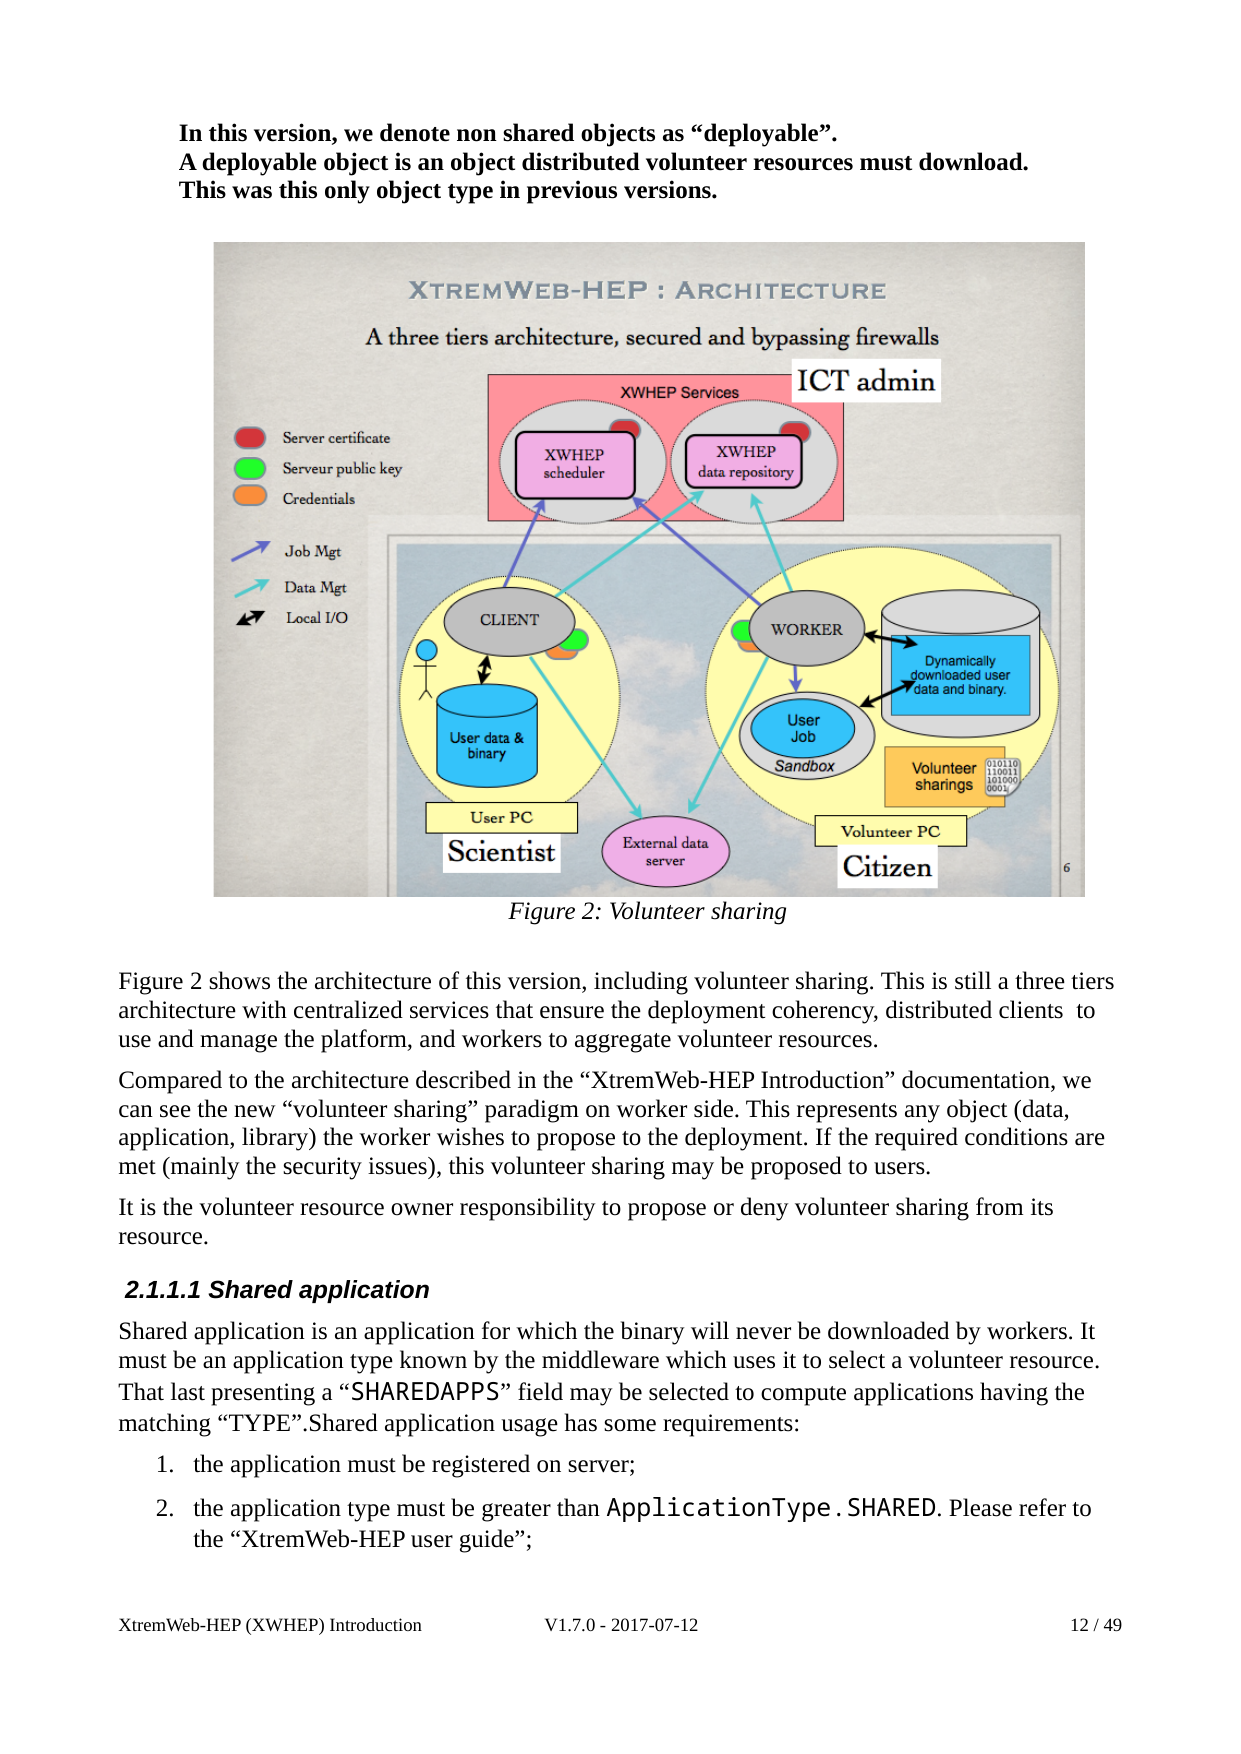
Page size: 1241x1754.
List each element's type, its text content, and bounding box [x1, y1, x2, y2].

text Compared to the architecture described in the “XtremWeb-HEP Introduction” documentation, we can see the new “volunteer sharing” paradigm on worker side. This represents any object (data, application, library) the worker wishes to propose to the deployment. If the required conditions are met (mainly the security issues), this volunteer sharing may be proposed to users. [118, 1065, 1122, 1180]
subtitle Shared application [118, 1275, 1122, 1303]
picture [213, 242, 1085, 897]
text A deployable object is an object distributed volunteer resources must download. [179, 147, 1061, 176]
text Figure 2: Volunteer sharing [213, 897, 1084, 925]
text Shared application is an application for which the binary will never be downloaded by workers. It must be an application type known by the middleware which uses it to select a volunteer resource. That last presenting a “SHAREDAPPS” field may be selected to compute applications having the matching “TYPE”.Shared application usage has some requirements: [118, 1316, 1122, 1436]
list the application type must be greater than ApplicationType.SHARED. Please refer to the “XtremWeb-HEP user guide”; [156, 1490, 1122, 1553]
text In this version, we denote non shared objects as “deployable”. [179, 118, 1061, 147]
text Figure 2 shows the architecture of this version, including volunteer sharing. This is still a three tiers architecture with centralized services that ensure the deployment coherency, distributed clients to use and manage the platform, and workers to aggregate volunteer resources. [118, 966, 1122, 1052]
text This was this only object type in previous versions. [179, 176, 1061, 204]
list the application must be registered on server; [156, 1449, 1122, 1478]
text It is the volunteer resource owner responsibility to propose or deny volunteer sharing from its resource. [118, 1192, 1122, 1250]
